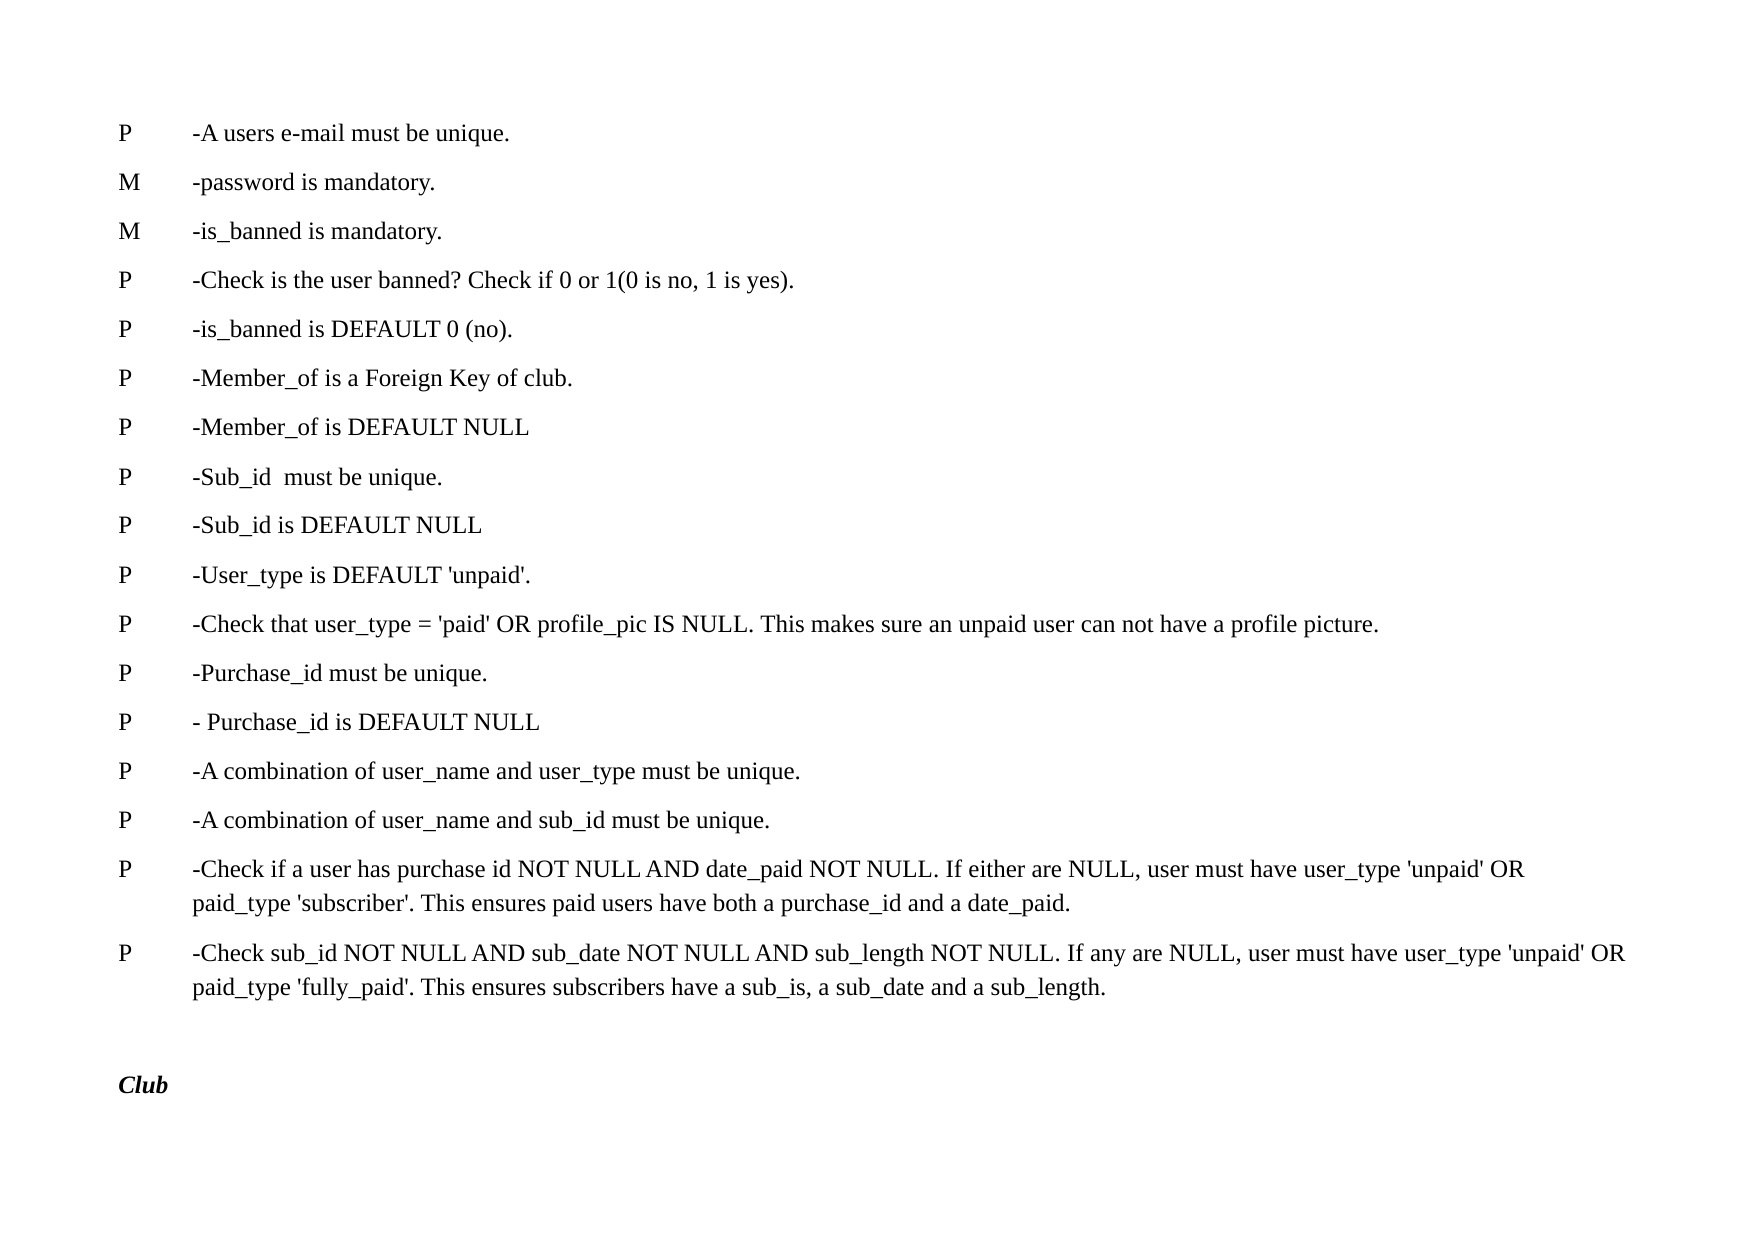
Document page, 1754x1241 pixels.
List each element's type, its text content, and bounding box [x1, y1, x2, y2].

text P - Purchase_id is DEFAULT NULL [118, 707, 1653, 736]
text M -is_banned is mandatory. [118, 216, 1653, 245]
text P -Check if a user has purchase id NOT NULL AND date_paid NOT NULL. If either are NULL, user must have user_type 'unpaid' OR paid_type 'subscriber'. This ensures paid users have both a purchase_id and a date_paid. [118, 854, 1653, 917]
text P -User_type is DEFAULT 'unpaid'. [118, 560, 1653, 588]
text P -Sub_id must be unique. [118, 462, 1653, 490]
text P -Check is the user banned? Check if 0 or 1(0 is no, 1 is yes). [118, 265, 1653, 294]
text P -Sub_id is DEFAULT NULL [118, 511, 1653, 539]
text P -Member_of is a Foreign Key of club. [118, 363, 1653, 392]
text P -Check sub_id NOT NULL AND sub_date NOT NULL AND sub_length NOT NULL. If any are NULL, user must have user_type 'unpaid' OR paid_type 'fully_paid'. This ensures subscribers have a sub_is, a sub_date and a sub_length. [118, 938, 1653, 1001]
text P -A users e-mail must be unique. [118, 118, 1653, 147]
text P -Purchase_id must be unique. [118, 658, 1653, 687]
text P -A combination of user_name and sub_id must be unique. [118, 805, 1653, 834]
text P -Member_of is DEFAULT NULL [118, 412, 1653, 441]
text P -A combination of user_name and user_type must be unique. [118, 756, 1653, 785]
text P -Check that user_type = 'paid' OR profile_pic IS NULL. This makes sure an unpaid user can not have a profile picture. [118, 609, 1653, 637]
text M -password is mandatory. [118, 167, 1653, 196]
text P -is_banned is DEFAULT 0 (no). [118, 314, 1653, 343]
text Club [118, 1070, 1653, 1099]
